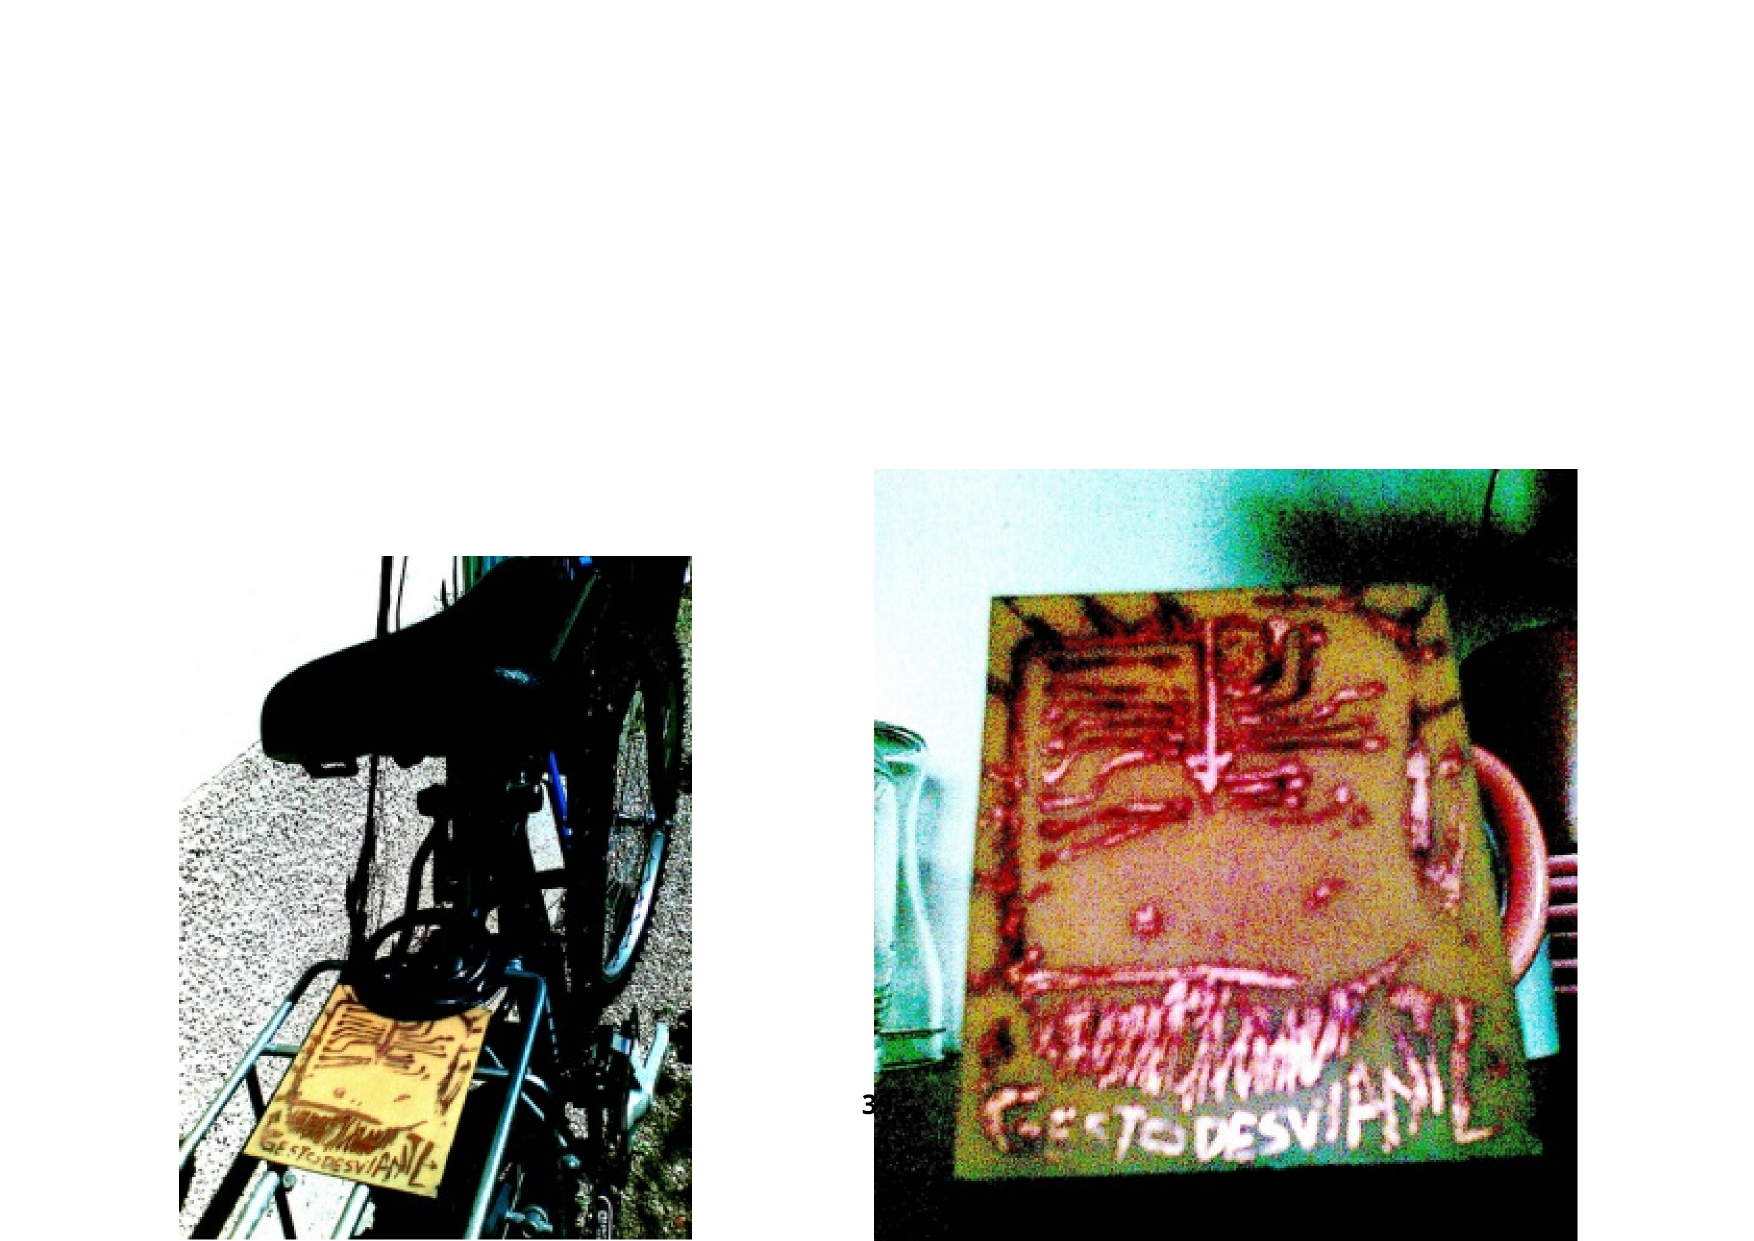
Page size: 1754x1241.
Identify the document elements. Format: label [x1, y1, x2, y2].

picture [179, 469, 1578, 1241]
